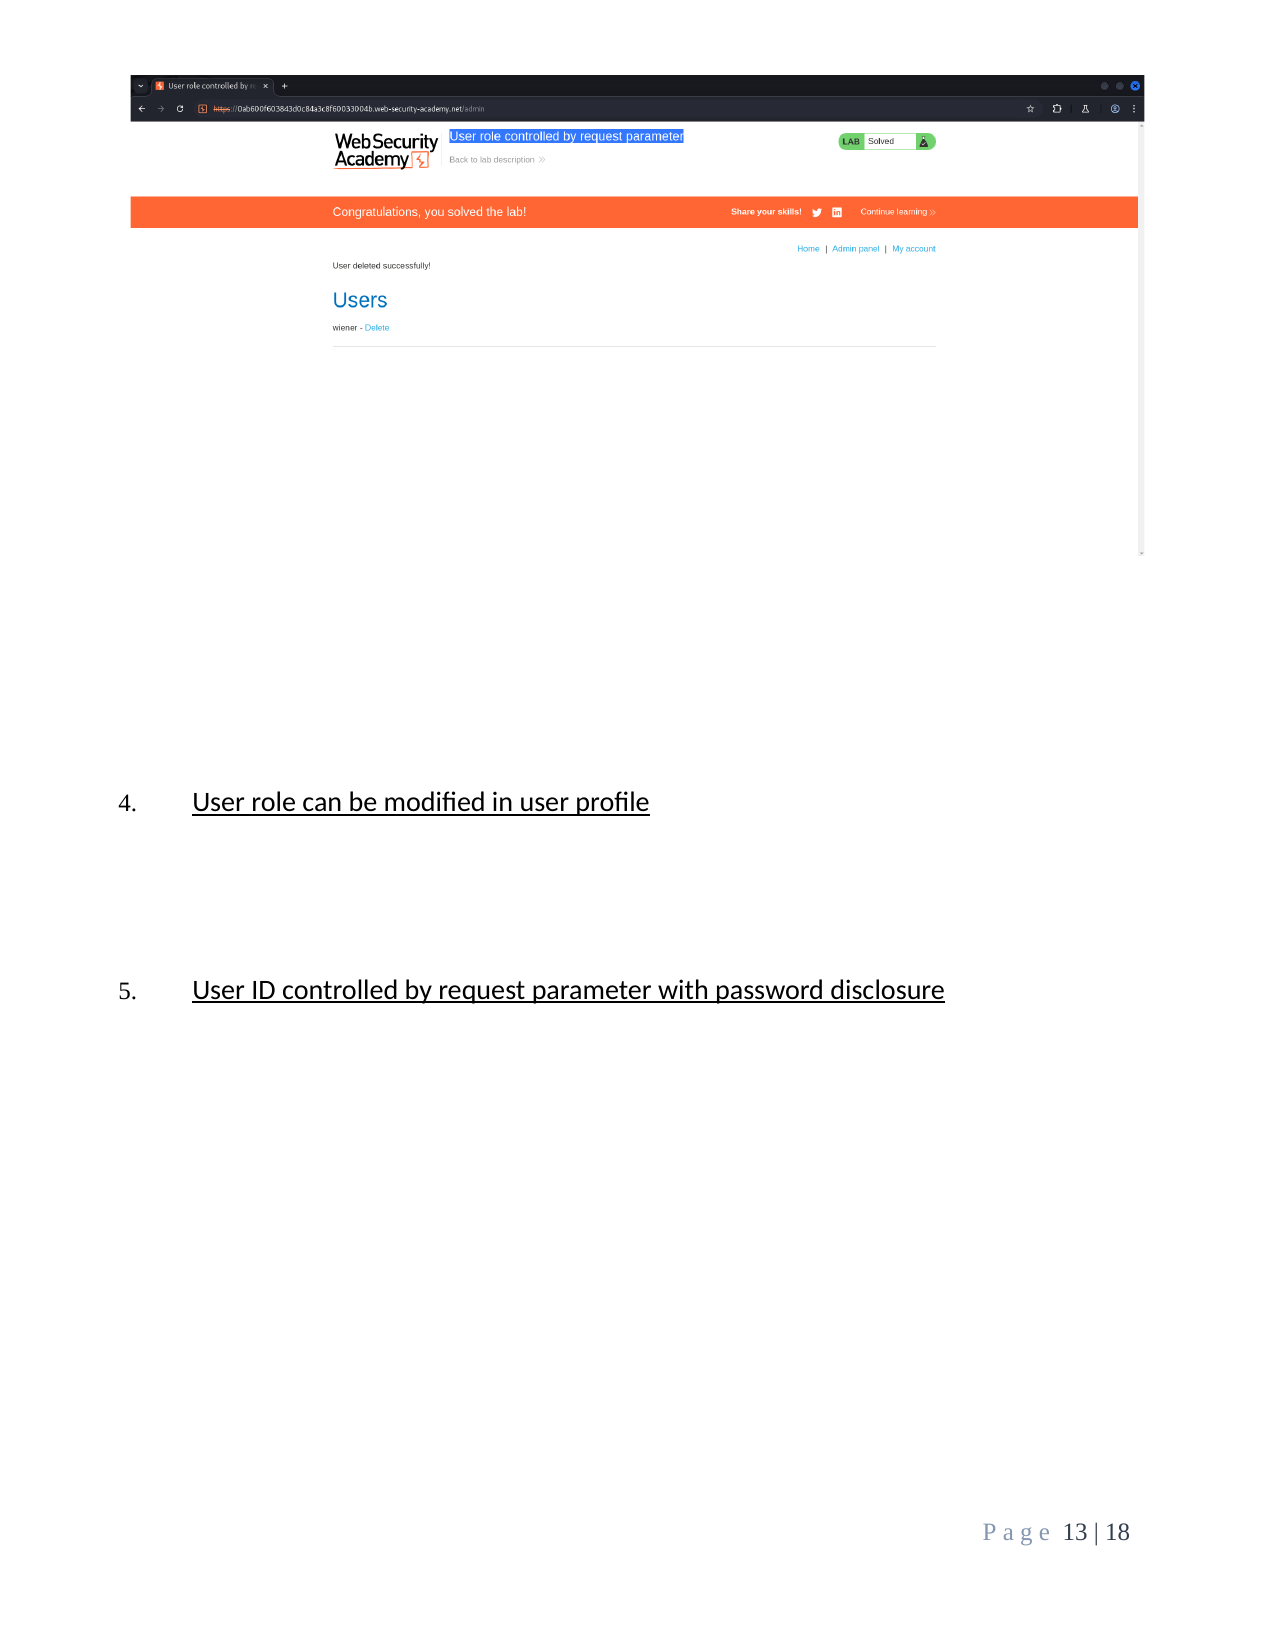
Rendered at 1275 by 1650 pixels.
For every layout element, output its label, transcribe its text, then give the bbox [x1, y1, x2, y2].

list User role can be modified in user profile [118, 784, 1144, 819]
list User ID controlled by request parameter with password disclosure [118, 972, 1144, 1006]
